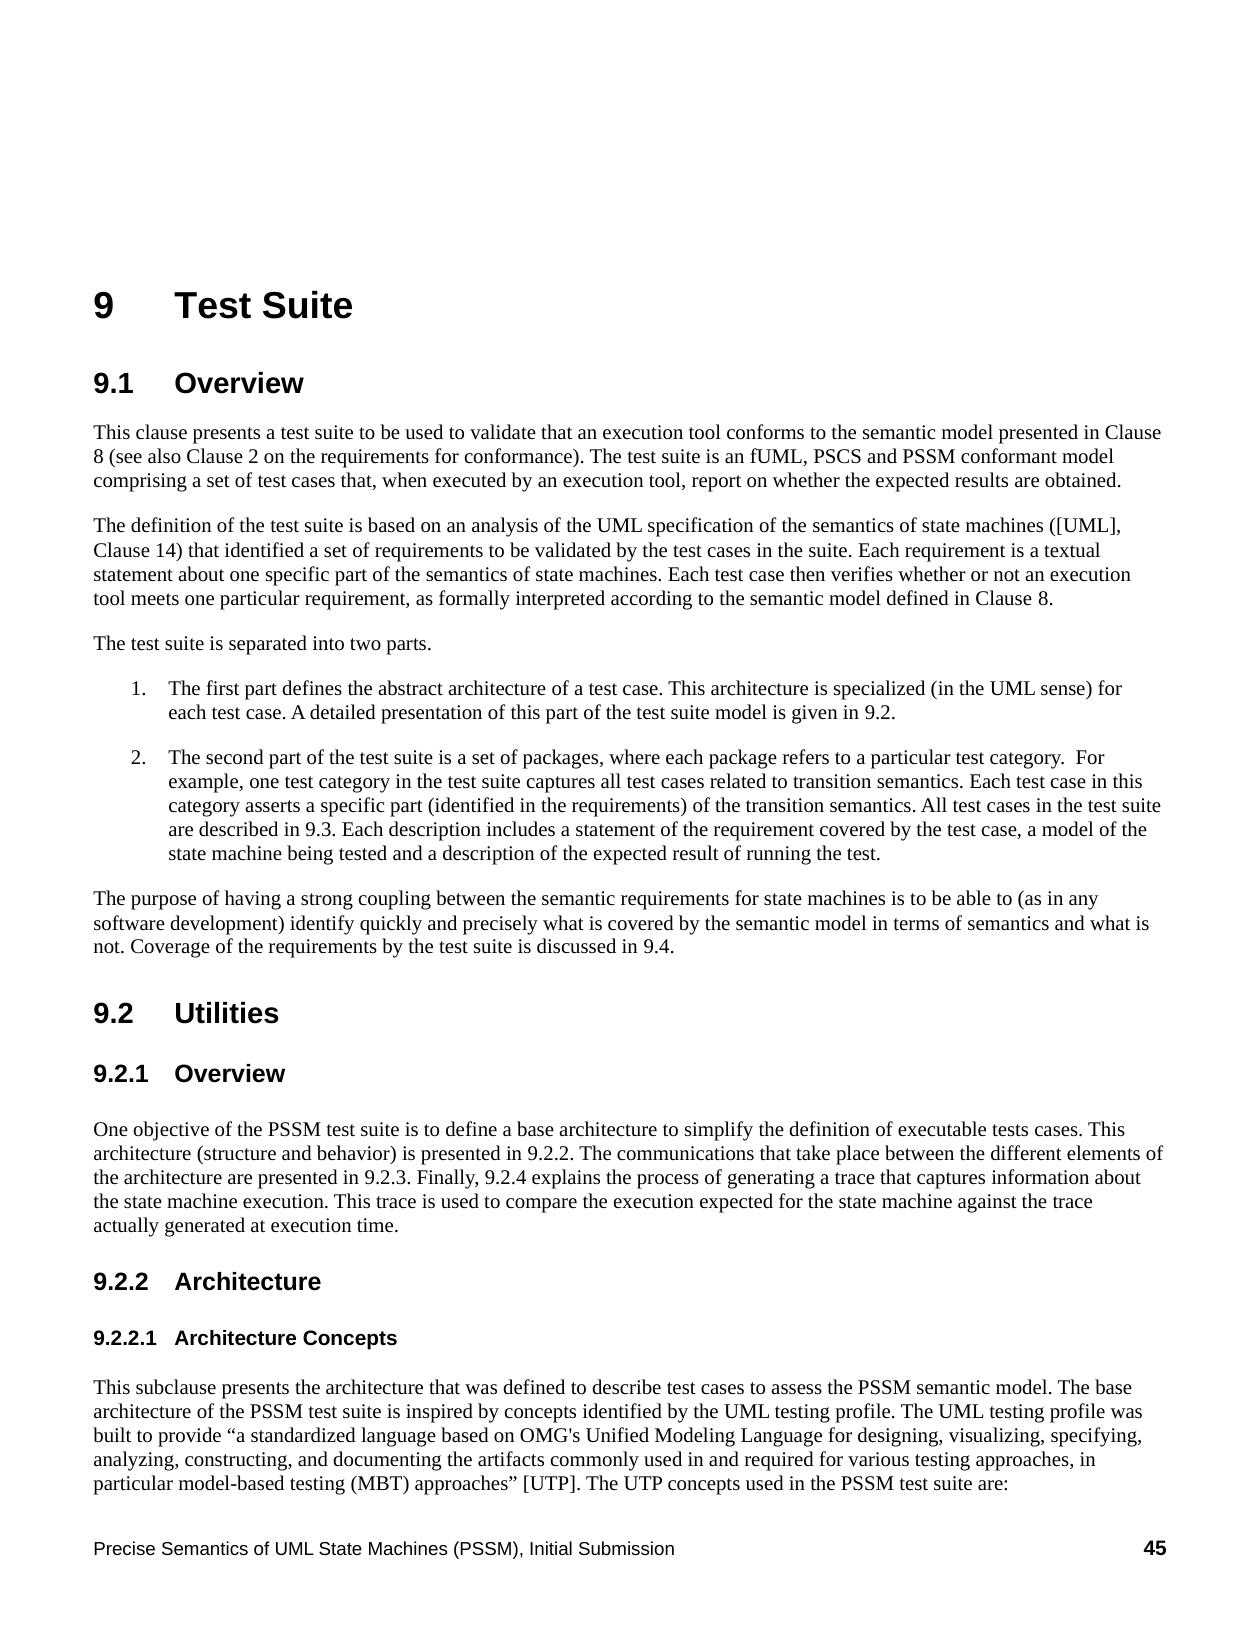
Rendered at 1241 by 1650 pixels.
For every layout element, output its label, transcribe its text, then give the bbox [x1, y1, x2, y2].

list The first part defines the abstract architecture of a test case. This architecture is specialized (in the UML sense) for each test case. A detailed presentation of this part of the test suite model is given in 9.2. [131, 676, 1164, 724]
text This subclause presents the architecture that was defined to describe test cases to assess the PSSM semantic model. The base architecture of the PSSM test suite is inspired by concepts identified by the UML testing profile. The UML testing profile was built to provide “a standardized language based on OMG's Unified Modeling Language for designing, visualizing, specifying, analyzing, constructing, and documenting the artifacts commonly used in and required for various testing approaches, in particular model-based testing (MBT) approaches” [UTP]. The UTP concepts used in the PSSM test suite are: [93, 1375, 1164, 1495]
subtitle Overview [93, 1058, 1164, 1088]
list The second part of the test suite is a set of packages, where each package refers to a particular test category. For example, one test category in the test suite captures all test cases related to transition semantics. Each test case in this category asserts a specific part (identified in the requirements) of the transition semantics. All test cases in the test suite are described in 9.3. Each description includes a statement of the requirement covered by the test case, a model of the state machine being tested and a description of the expected result of running the test. [131, 745, 1164, 865]
text The purpose of having a strong coupling between the semantic requirements for state machines is to be able to (as in any software development) identify quickly and precisely what is covered by the semantic model in terms of semantics and what is not. Coverage of the requirements by the test suite is discussed in 9.4. [93, 886, 1164, 958]
text One objective of the PSSM test suite is to define a base architecture to simplify the definition of executable tests cases. This architecture (structure and behavior) is presented in 9.2.2. The communications that take place between the different elements of the architecture are presented in 9.2.3. Finally, 9.2.4 explains the process of generating a trace that captures information about the state machine execution. This trace is used to compare the execution expected for the state machine against the trace actually generated at execution time. [93, 1117, 1164, 1237]
subtitle Architecture [93, 1266, 1164, 1296]
text This clause presents a test suite to be used to validate that an execution tool conforms to the semantic model presented in Clause 8 (see also Clause 2 on the requirements for conformance). The test suite is an fUML, PSCS and PSSM conformant model comprising a set of test cases that, when executed by an execution tool, report on whether the expected results are obtained. [93, 420, 1164, 492]
subtitle Architecture Concepts [93, 1325, 1164, 1350]
subtitle Test Suite [93, 283, 1164, 326]
text The test suite is separated into two parts. [93, 631, 1164, 655]
subtitle Utilities [93, 994, 1164, 1029]
text The definition of the test suite is based on an analysis of the UML specification of the semantics of state machines ([UML], Clause 14) that identified a set of requirements to be validated by the test cases in the suite. Each requirement is a textual statement about one specific part of the semantics of state machines. Each test case then verifies whether or not an execution tool meets one particular requirement, as formally interpreted according to the semantic model defined in Clause 8. [93, 513, 1164, 610]
subtitle Overview [93, 364, 1164, 399]
